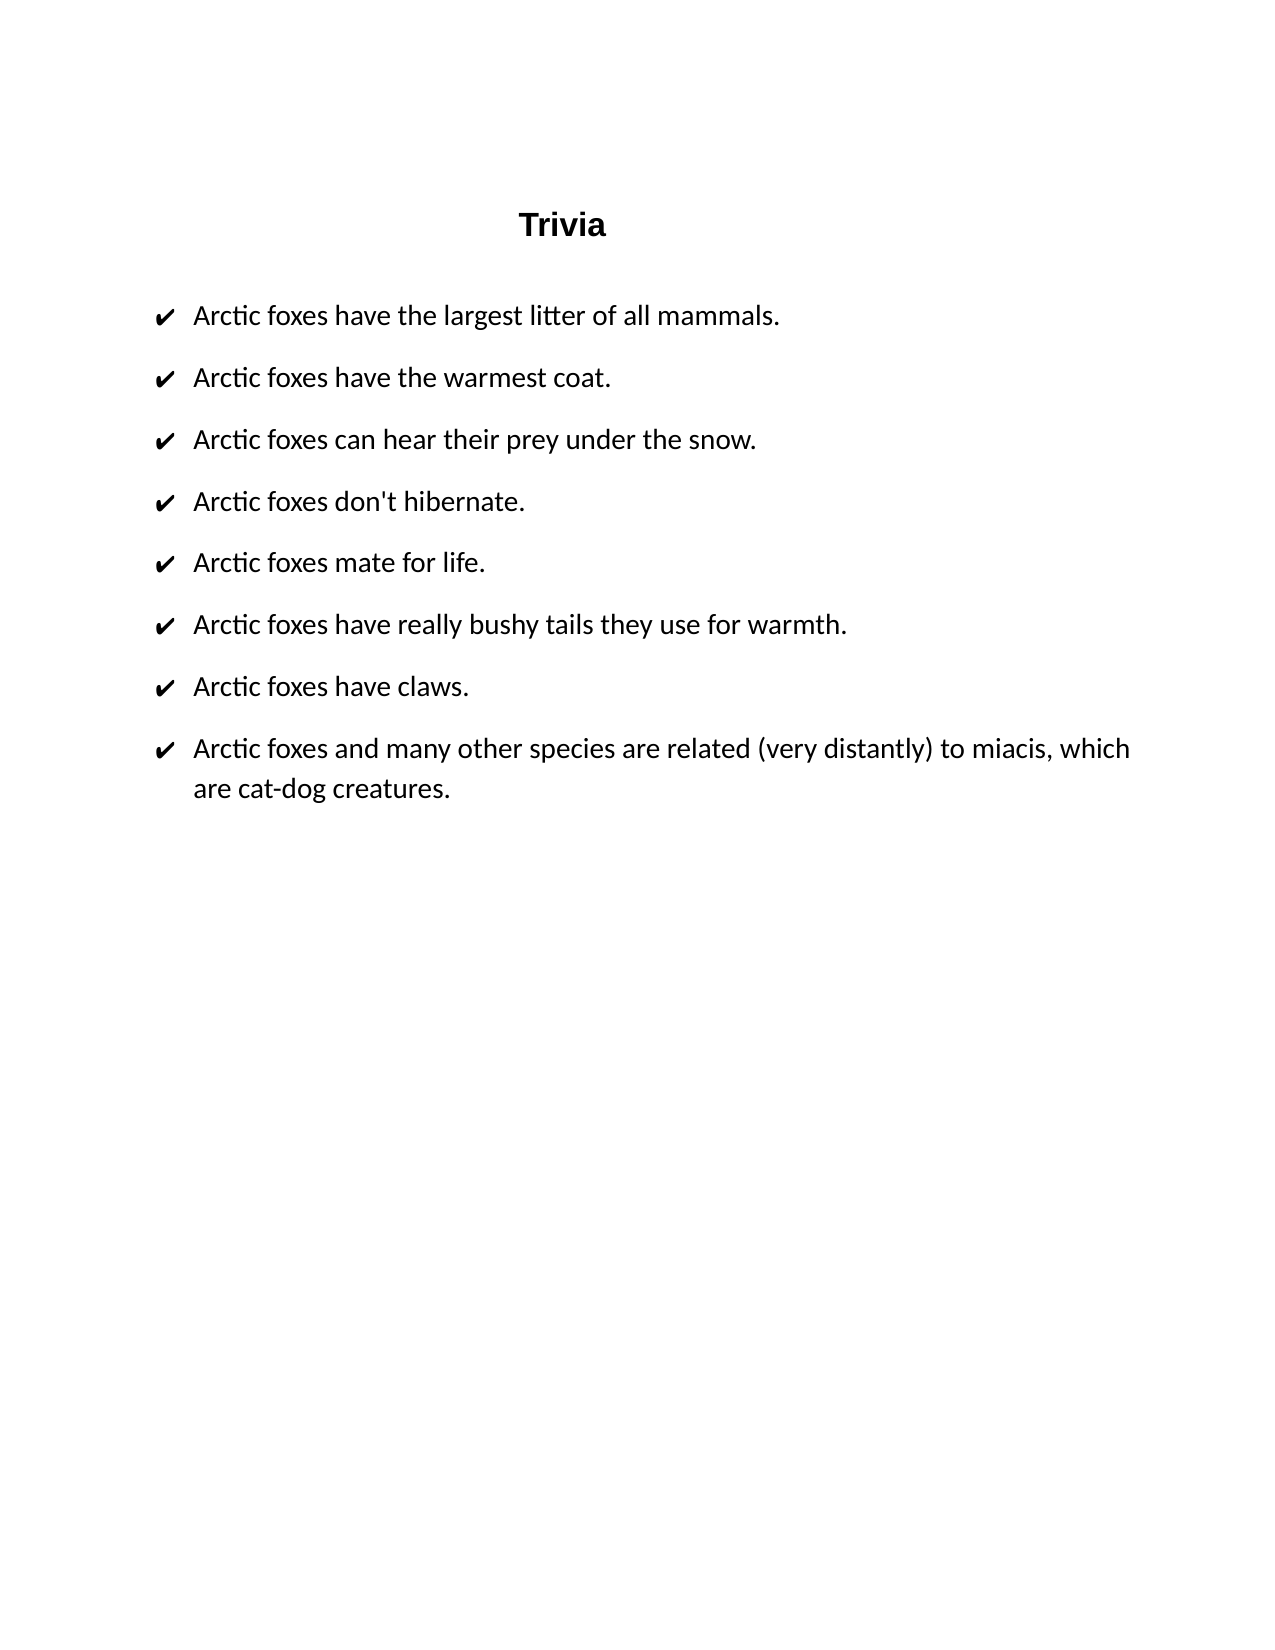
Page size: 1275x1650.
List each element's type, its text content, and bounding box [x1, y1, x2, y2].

list Arctic foxes mate for life. [156, 544, 1157, 580]
list Arctic foxes have really bushy tails they use for warmth. [156, 606, 1157, 642]
list Arctic foxes don't hibernate. [156, 483, 1157, 518]
list Arctic foxes have the warmest coat. [156, 359, 1157, 395]
list Arctic foxes have the largest litter of all mammals. [156, 297, 1157, 333]
list Arctic foxes have claws. [156, 668, 1157, 703]
list Arctic foxes and many other species are related (very distantly) to miacis, which are cat-dog creatures. [156, 730, 1157, 806]
subtitle Trivia [118, 205, 1157, 243]
list Arctic foxes can hear their prey under the snow. [156, 421, 1157, 456]
